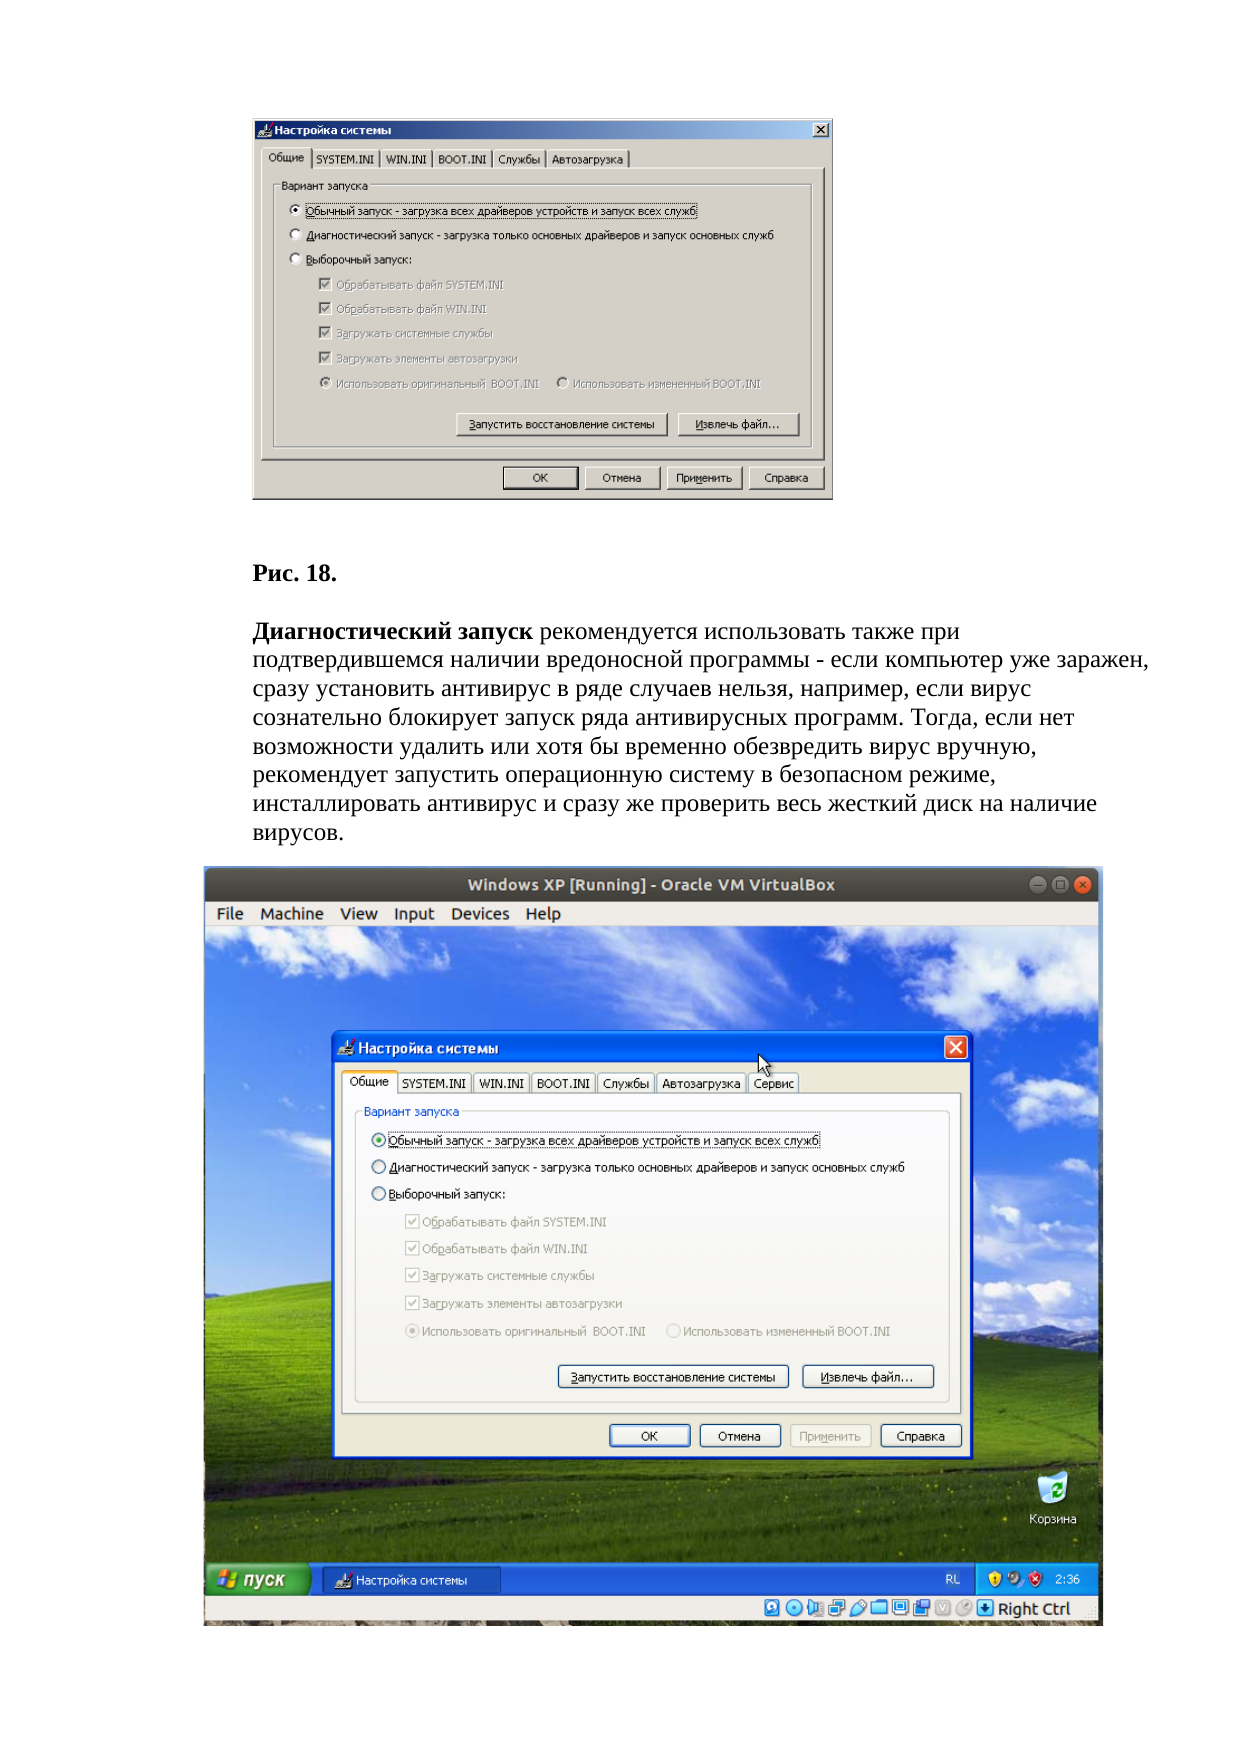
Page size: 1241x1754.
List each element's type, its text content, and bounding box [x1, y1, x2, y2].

text Диагностический запуск рекомендуется использовать также при подтвердившемся наличии вредоносной программы - если компьютер уже заражен, сразу установить антивирус в ряде случаев нельзя, например, если вирус сознательно блокирует запуск ряда антивирусных программ. Тогда, если нет возможности удалить или хотя бы временно обезвредить вирус вручную, рекомендует запустить операционную систему в безопасном режиме, инсталлировать антивирус и сразу же проверить весь жесткий диск на наличие вирусов. [252, 616, 1152, 846]
picture [252, 118, 833, 500]
picture [203, 866, 1104, 1626]
text Рис. 18. [252, 529, 1152, 587]
